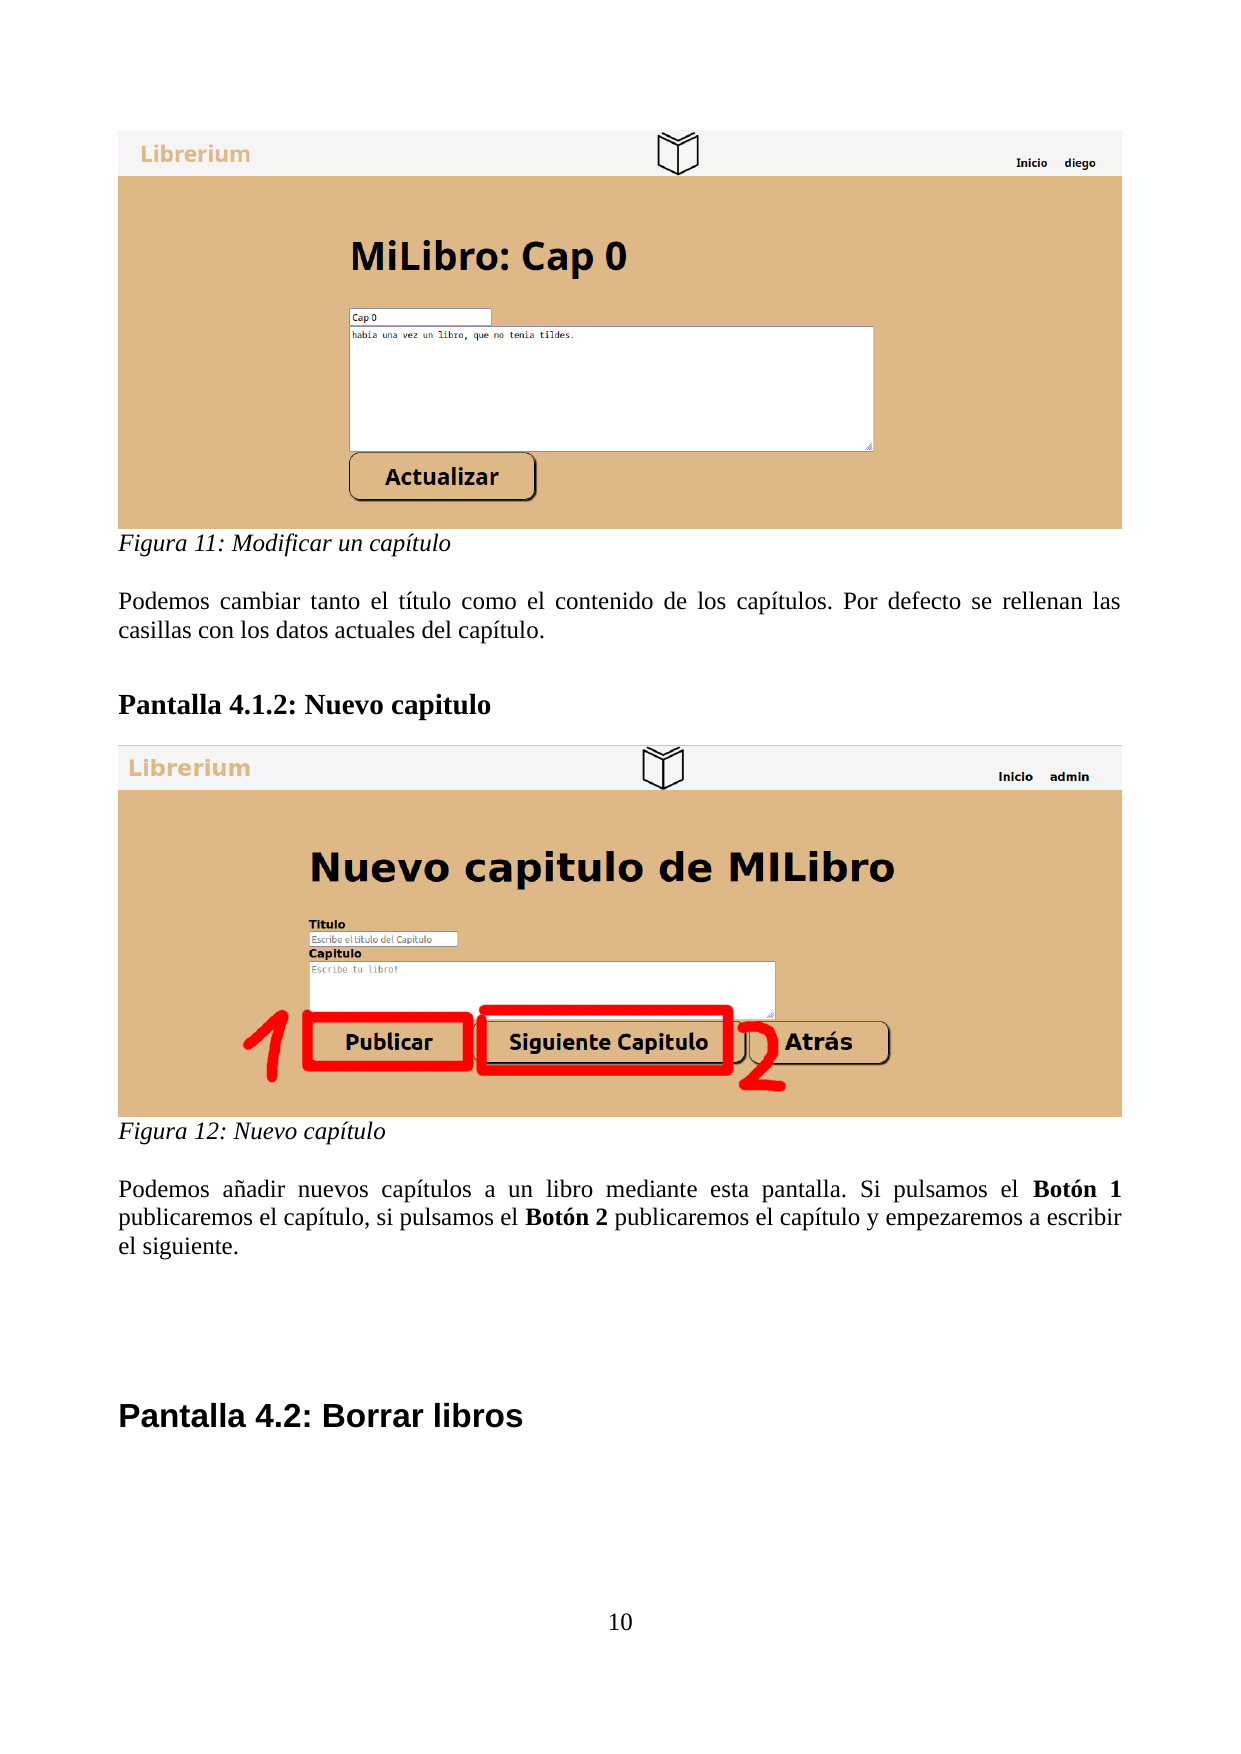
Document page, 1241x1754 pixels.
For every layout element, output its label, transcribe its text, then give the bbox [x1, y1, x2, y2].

text Figura 11: Modificar un capítulo [118, 529, 1122, 557]
picture [118, 130, 1123, 529]
text Podemos añadir nuevos capítulos a un libro mediante esta pantalla. Si pulsamos el Botón 1 publicaremos el capítulo, si pulsamos el Botón 2 publicaremos el capítulo y empezaremos a escribir el siguiente. [118, 1174, 1122, 1260]
picture [118, 745, 1123, 1117]
text Figura 12: Nuevo capítulo [118, 1117, 1122, 1145]
subtitle Pantalla 4.2: Borrar libros [118, 1396, 1122, 1434]
text Podemos cambiar tanto el título como el contenido de los capítulos. Por defecto se rellenan las casillas con los datos actuales del capítulo. [118, 586, 1122, 643]
subtitle Pantalla 4.1.2: Nuevo capitulo [118, 687, 1122, 720]
